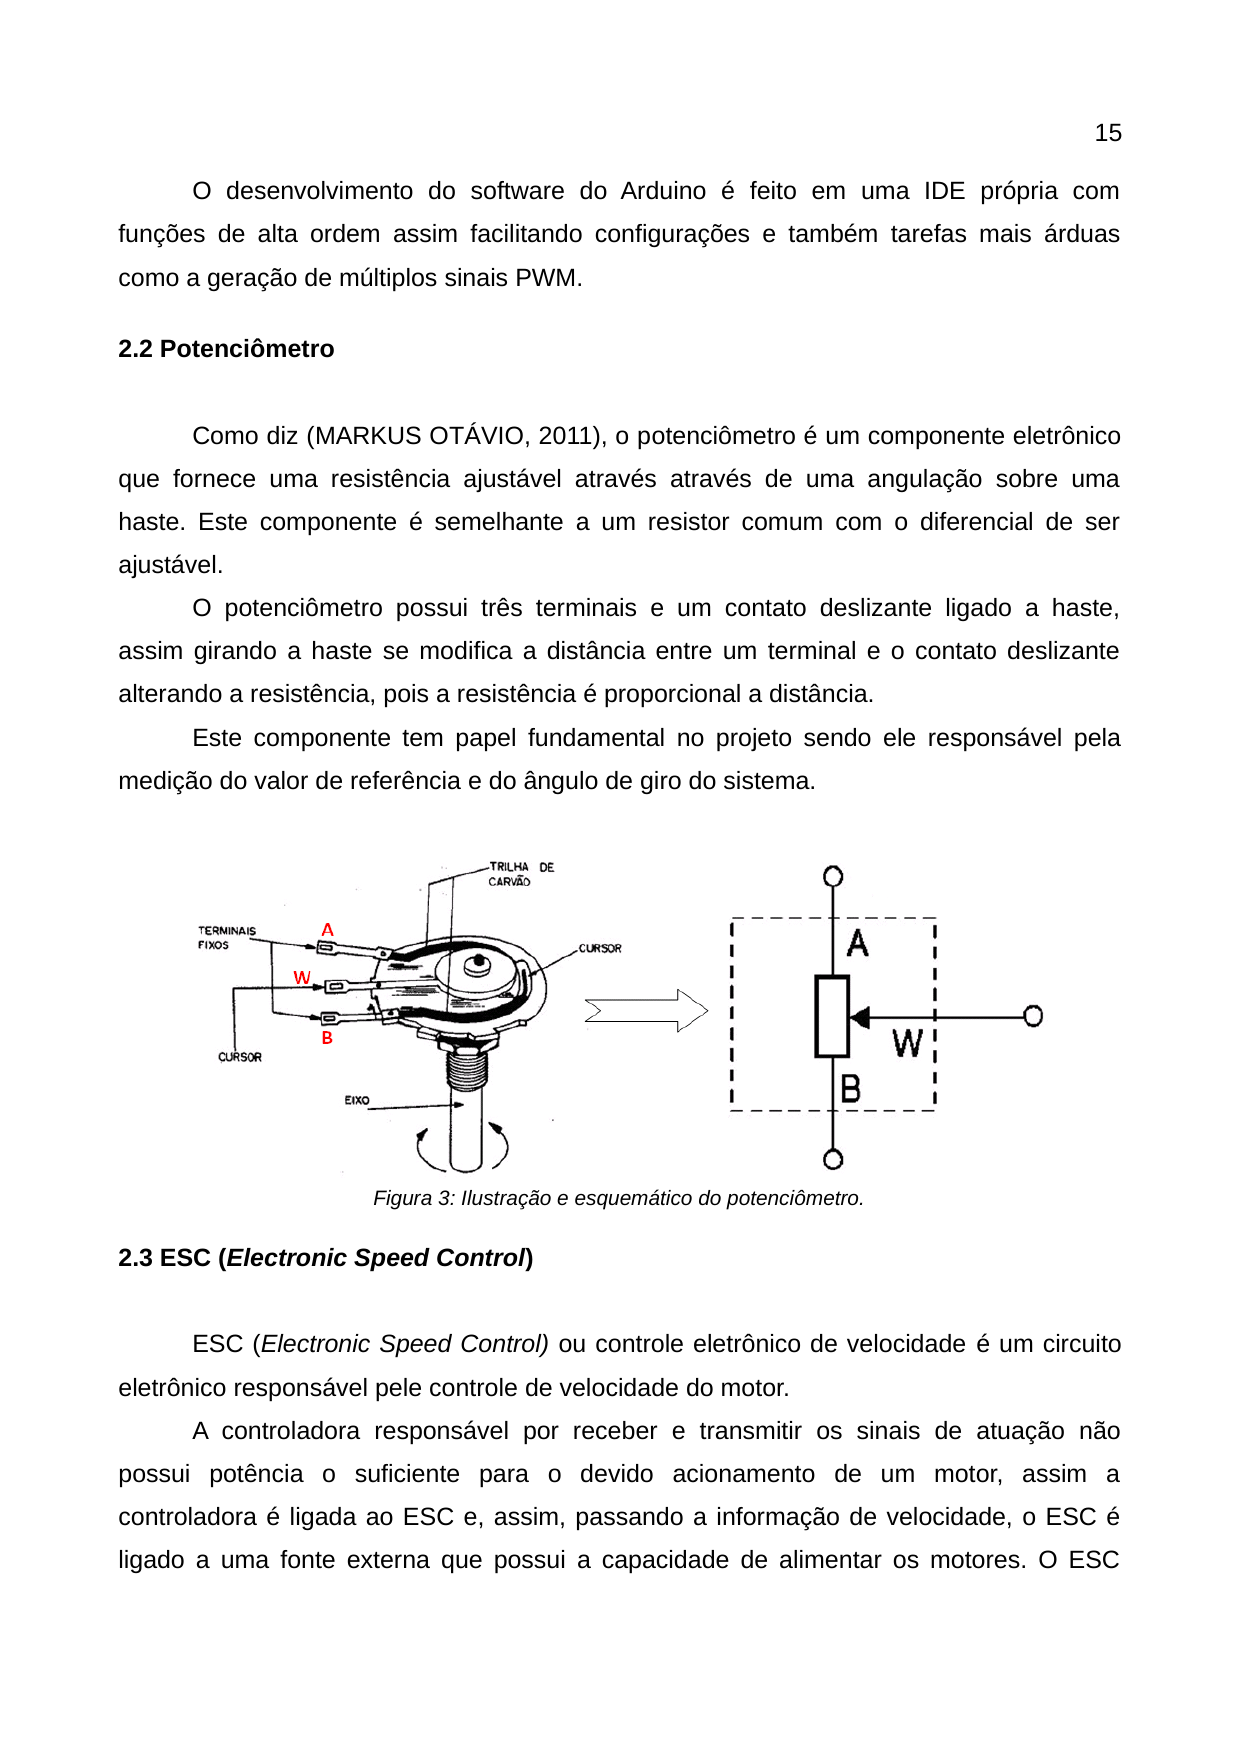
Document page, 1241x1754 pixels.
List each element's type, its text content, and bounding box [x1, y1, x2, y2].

subtitle 2.3 ESC (Electronic Speed Control) [118, 1243, 1122, 1272]
text Este componente tem papel fundamental no projeto sendo ele responsável pela medição do valor de referência e do ângulo de giro do sistema. [118, 723, 1122, 794]
subtitle 2.2 Potenciômetro [118, 334, 1122, 363]
text O desenvolvimento do software do Arduino é feito em uma IDE própria com funções de alta ordem assim facilitando configurações e também tarefas mais árduas como a geração de múltiplos sinais PWM. [118, 176, 1122, 291]
text O potenciômetro possui três terminais e um contato deslizante ligado a haste, assim girando a haste se modifica a distância entre um terminal e o contato deslizante alterando a resistência, pois a resistência é proporcional a distância. [118, 593, 1122, 708]
picture [190, 850, 1050, 1181]
text ESC (Electronic Speed Control) ou controle eletrônico de velocidade é um circuito eletrônico responsável pele controle de velocidade do motor. [118, 1329, 1122, 1401]
text Figura 3: Ilustração e esquemático do potenciômetro. [190, 1181, 1050, 1209]
text Como diz (MARKUS OTÁVIO, 2011), o potenciômetro é um componente eletrônico que fornece uma resistência ajustável através através de uma angulação sobre uma haste. Este componente é semelhante a um resistor comum com o diferencial de ser ajustável. [118, 421, 1122, 579]
text A controladora responsável por receber e transmitir os sinais de atuação não possui potência o suficiente para o devido acionamento de um motor, assim a controladora é ligada ao ESC e, assim, passando a informação de velocidade, o ESC é ligado a uma fonte externa que possui a capacidade de alimentar os motores. O ESC [118, 1416, 1122, 1574]
